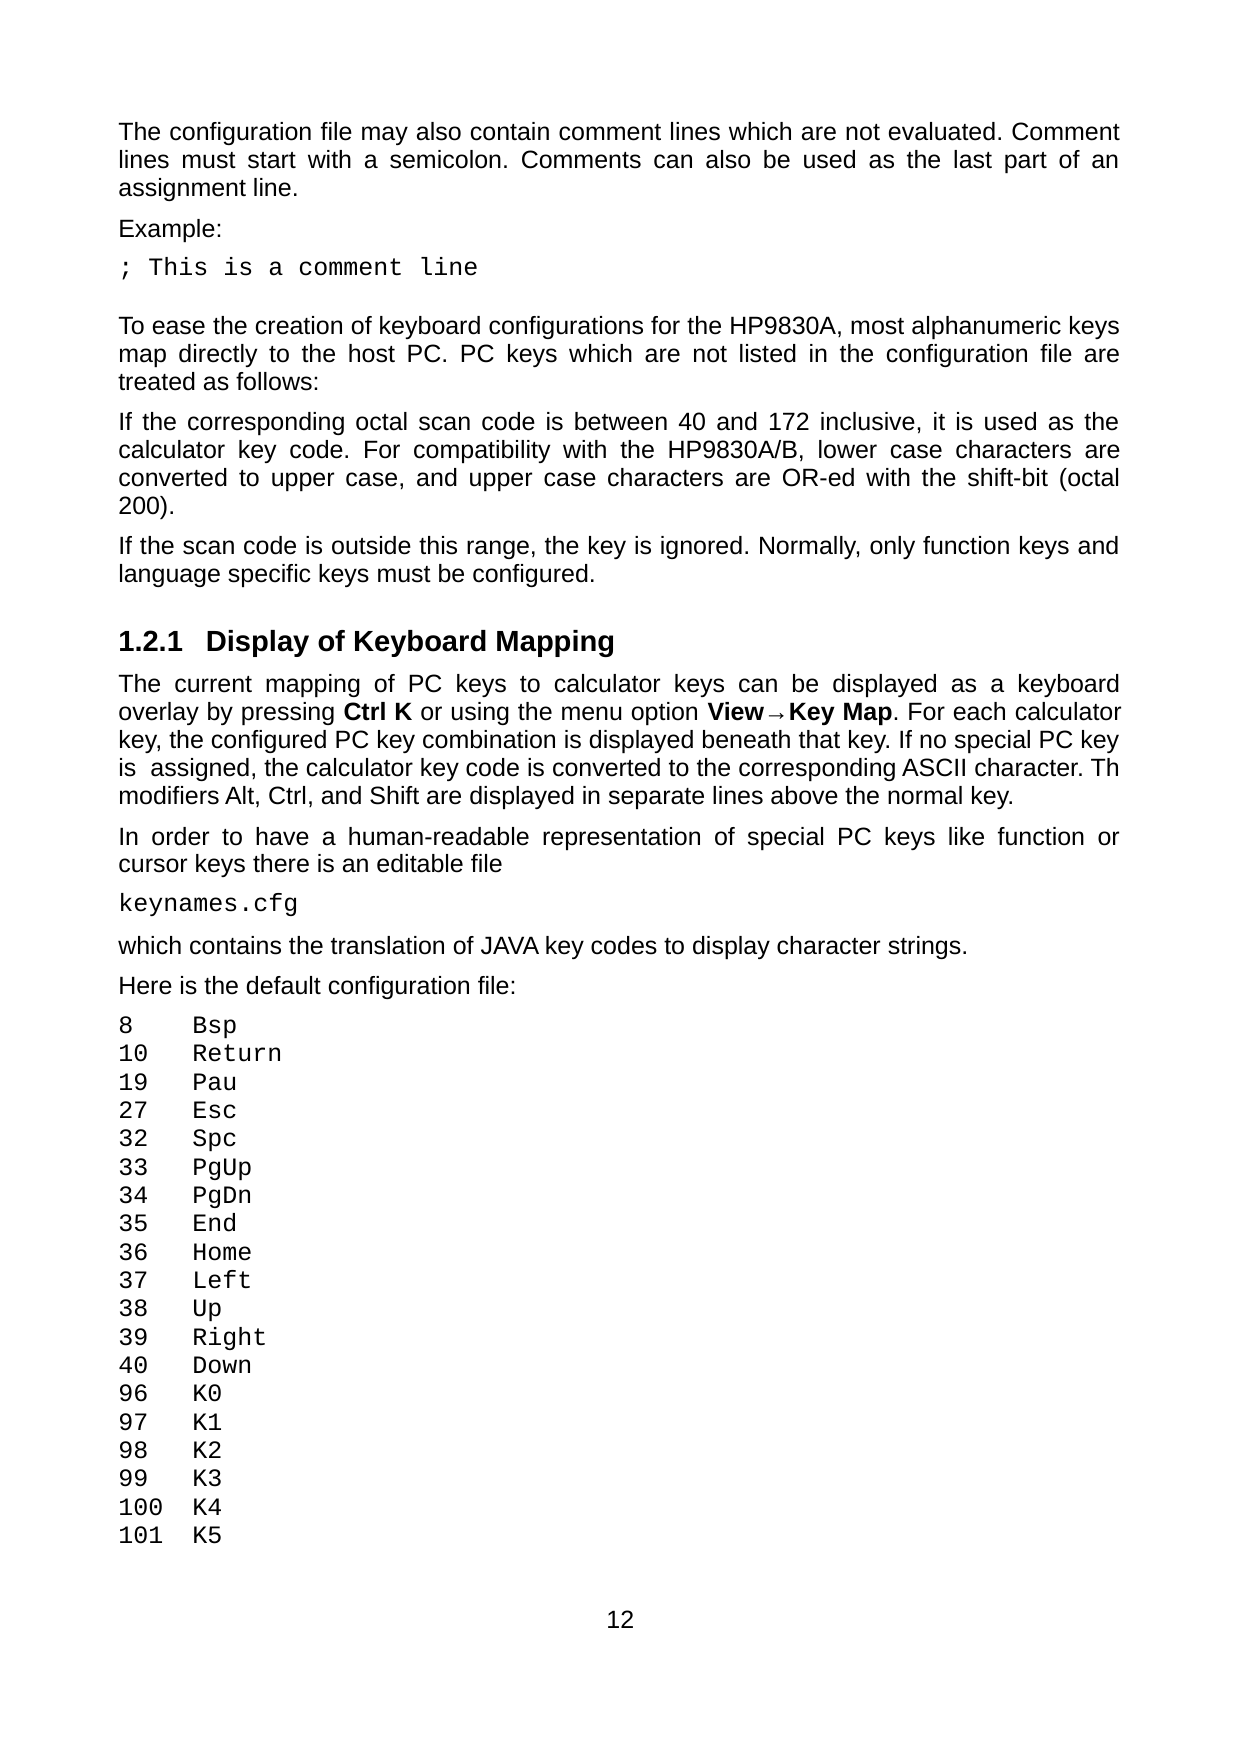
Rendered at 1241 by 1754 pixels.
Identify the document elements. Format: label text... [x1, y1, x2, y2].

text 38 Up [118, 1296, 1122, 1324]
text Here is the default configuration file: [118, 972, 1122, 1000]
text 10 Return [118, 1041, 1122, 1069]
text 32 Spc [118, 1126, 1122, 1154]
text 39 Right [118, 1324, 1122, 1352]
text To ease the creation of keyboard configurations for the HP9830A, most alphanumeric keys map directly to the host PC. PC keys which are not listed in the configuration file are treated as follows: [118, 311, 1122, 395]
text The current mapping of PC keys to calculator keys can be displayed as a keyboard overlay by pressing Ctrl K or using the menu option View→Key Map. For each calculator key, the configured PC key combination is displayed beneath that key. If no special PC key is assigned, the calculator key code is converted to the corresponding ASCII character. Th modifiers Alt, Ctrl, and Shift are displayed in separate lines above the normal key. [118, 670, 1122, 810]
text 35 End [118, 1211, 1122, 1239]
text 19 Pau [118, 1069, 1122, 1097]
text Example: [118, 214, 1122, 242]
text which contains the translation of JAVA key codes to display character strings. [118, 932, 1122, 959]
text ; This is a comment line [118, 255, 1122, 283]
text 99 K3 [118, 1466, 1122, 1494]
text 97 K1 [118, 1409, 1122, 1437]
text 98 K2 [118, 1437, 1122, 1466]
text If the scan code is outside this range, the key is ignored. Normally, only function keys and language specific keys must be configured. [118, 532, 1122, 588]
text 27 Esc [118, 1097, 1122, 1126]
text 96 K0 [118, 1381, 1122, 1409]
text 36 Home [118, 1239, 1122, 1267]
text In order to have a human-readable representation of special PC keys like function or cursor keys there is an editable file [118, 822, 1122, 878]
text 33 PgUp [118, 1154, 1122, 1182]
text If the corresponding octal scan code is between 40 and 172 inclusive, it is used as the calculator key code. For compatibility with the HP9830A/B, lower case characters are converted to upper case, and upper case characters are OR-ed with the shift-bit (octal 200). [118, 408, 1122, 519]
text 100 K4 [118, 1494, 1122, 1522]
subtitle Display of Keyboard Mapping [118, 625, 1122, 658]
text 8 Bsp [118, 1012, 1122, 1041]
text 40 Down [118, 1352, 1122, 1381]
text 37 Left [118, 1267, 1122, 1296]
text 101 K5 [118, 1522, 1122, 1551]
text 34 PgDn [118, 1182, 1122, 1211]
text The configuration file may also contain comment lines which are not evaluated. Comment lines must start with a semicolon. Comments can also be used as the last part of an assignment line. [118, 118, 1122, 202]
text keynames.cfg [118, 891, 1122, 919]
